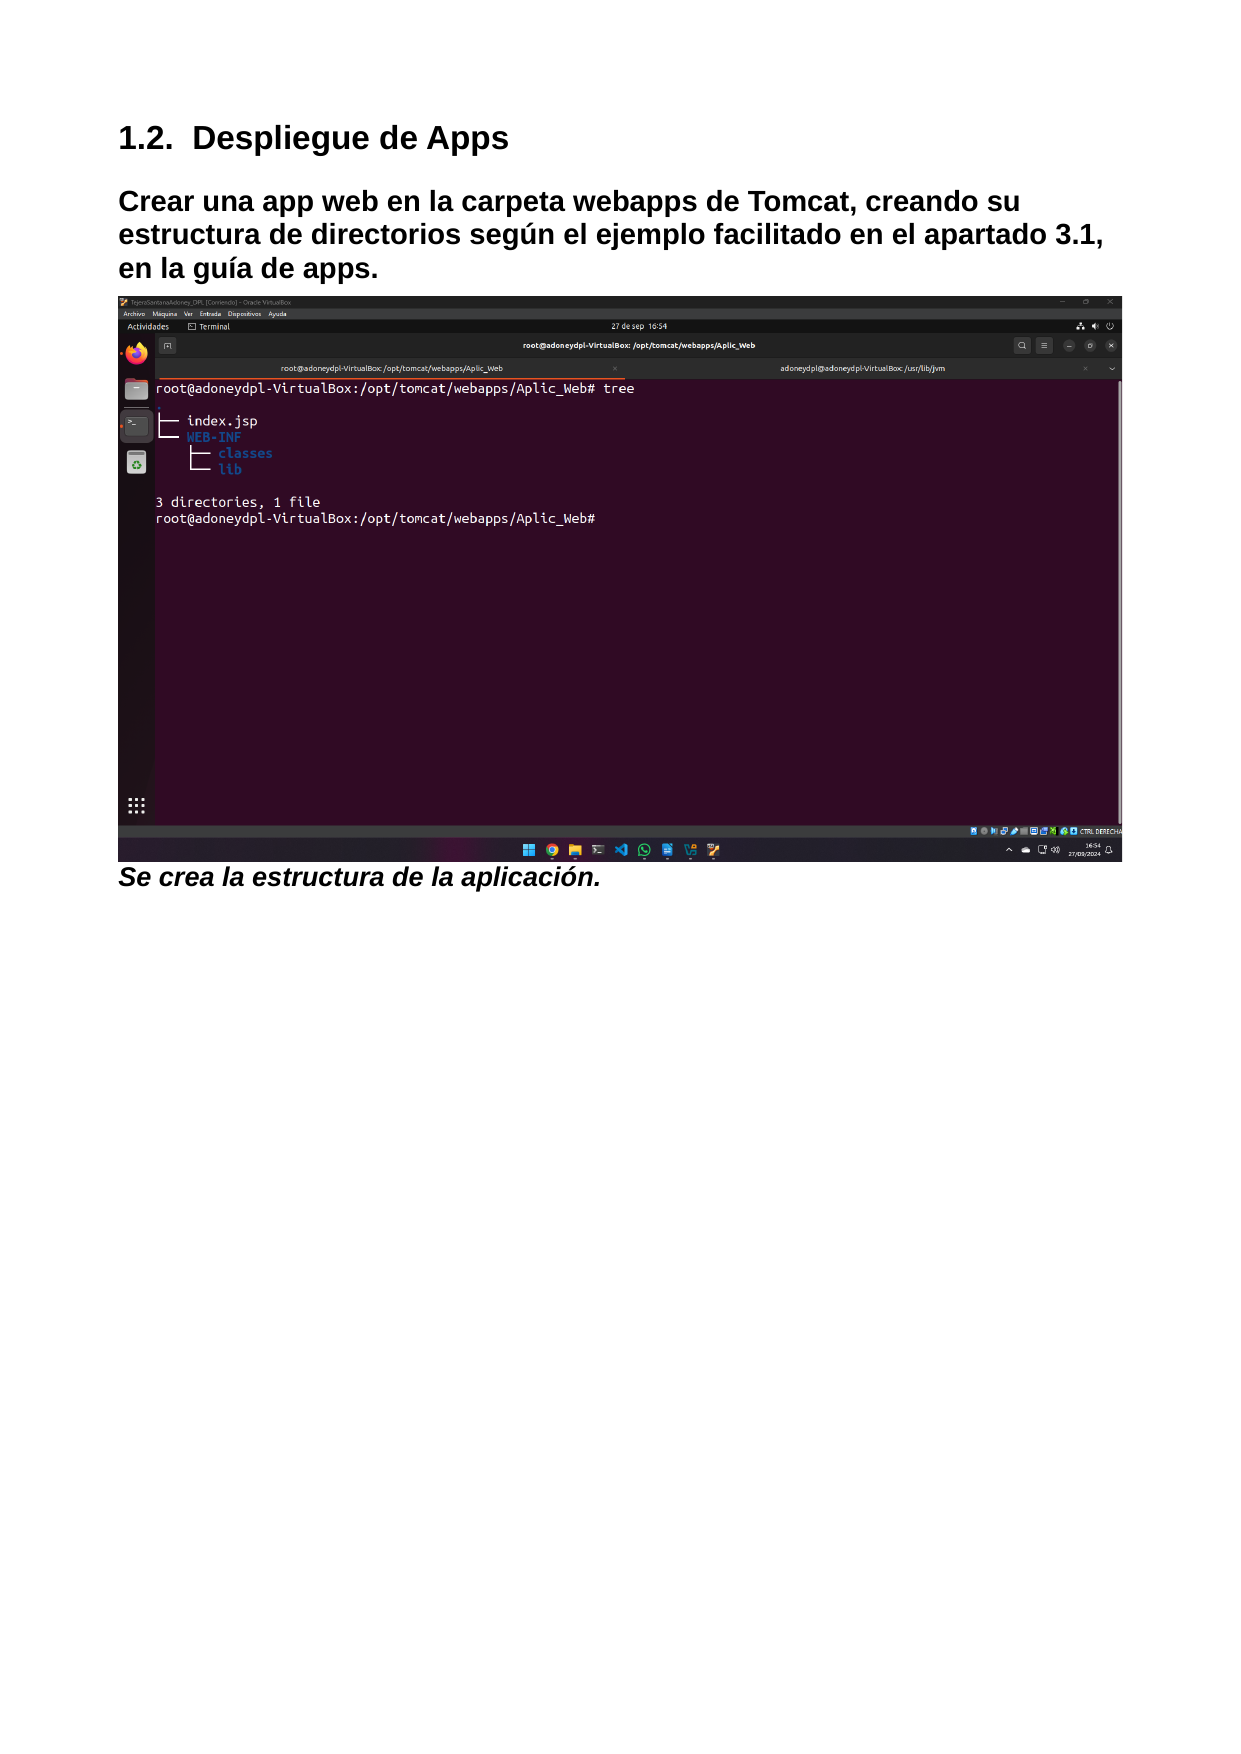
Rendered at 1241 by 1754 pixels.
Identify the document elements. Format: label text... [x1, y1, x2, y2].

subtitle Se crea la estructura de la aplicación. [118, 862, 1122, 893]
subtitle Crear una app web en la carpeta webapps de Tomcat, creando su estructura de directorios según el ejemplo facilitado en el apartado 3.1, en la guía de apps. [118, 184, 1122, 284]
subtitle Despliegue de Apps [118, 118, 1122, 157]
picture [118, 296, 1123, 862]
